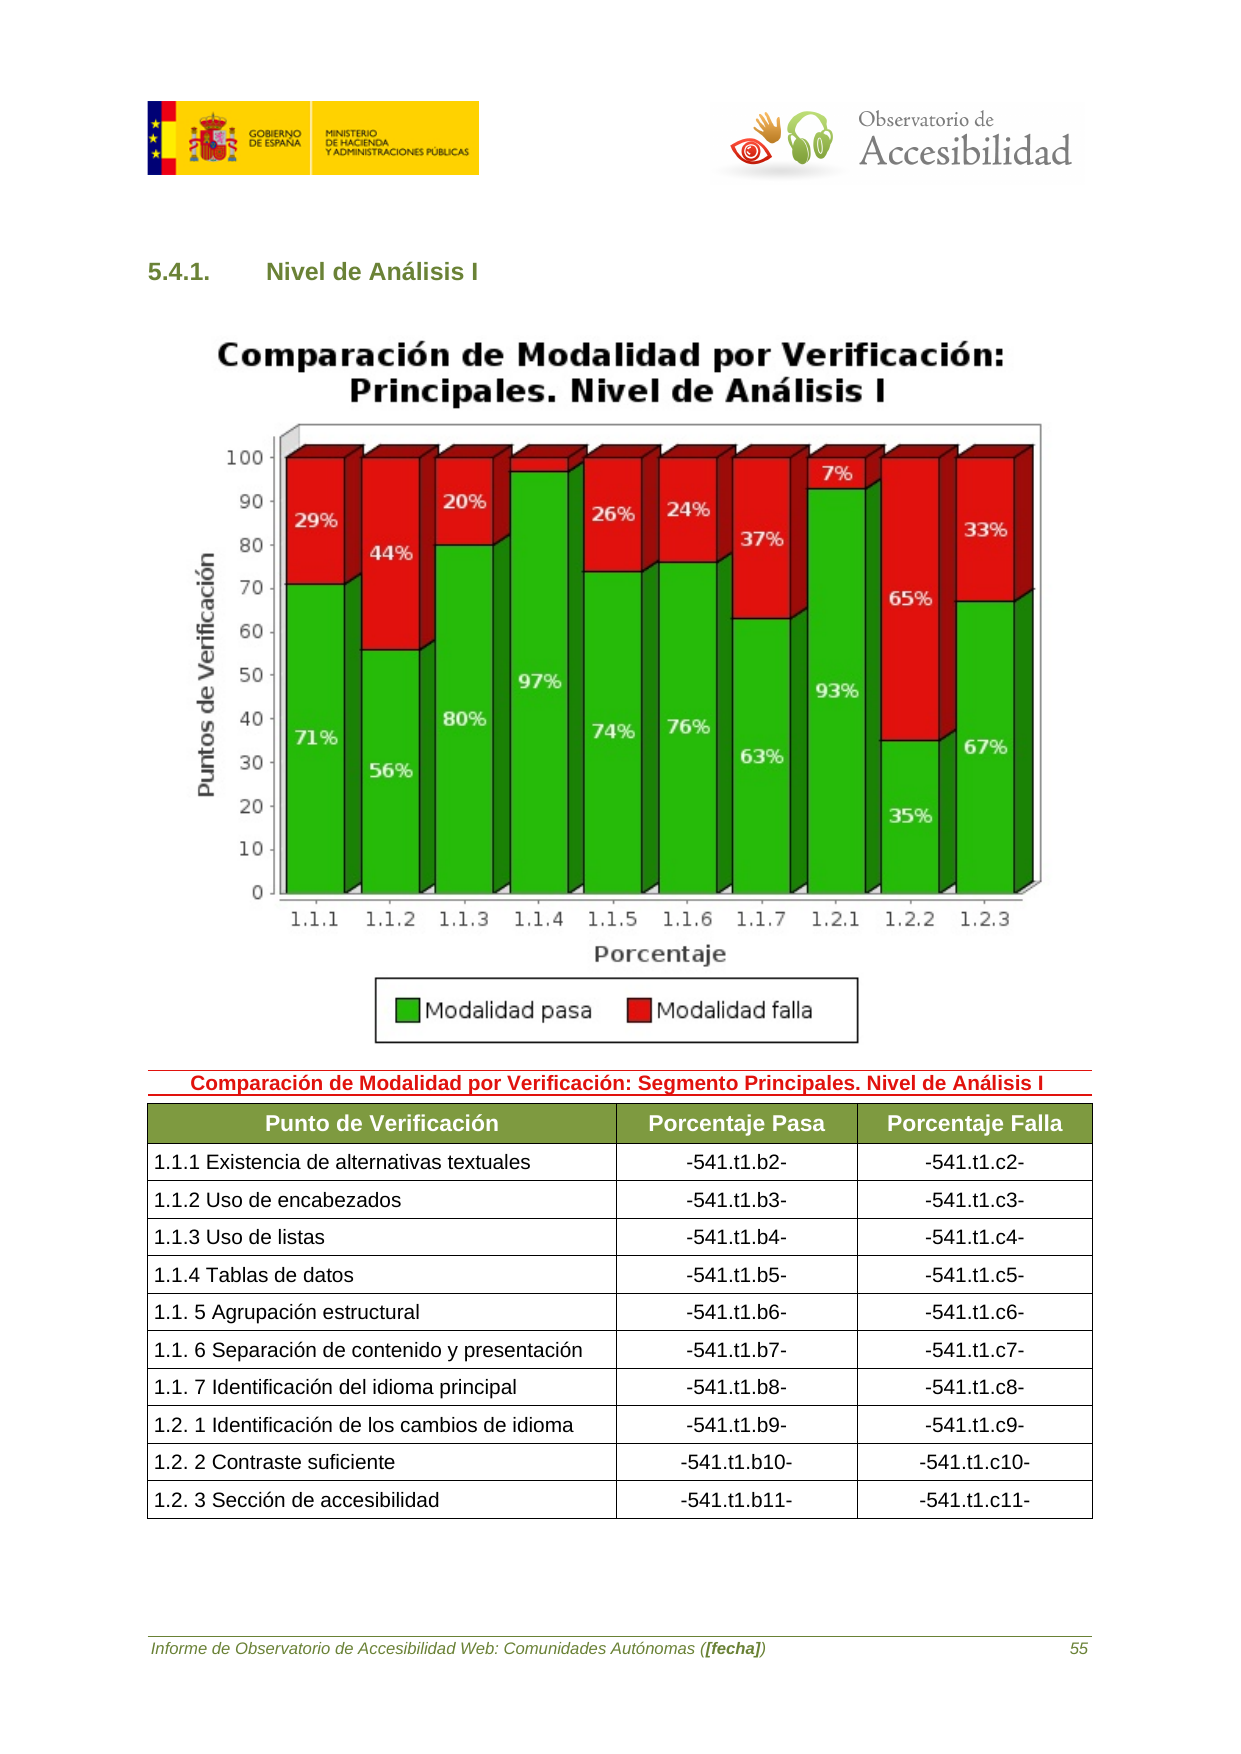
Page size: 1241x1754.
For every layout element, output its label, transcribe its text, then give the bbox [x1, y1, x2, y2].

table_header Porcentaje Falla [858, 1104, 1092, 1143]
table_cell -541.t1.c6- [858, 1294, 1092, 1330]
table_cell 1.1.4 Tablas de datos [148, 1256, 616, 1293]
picture [710, 102, 1086, 185]
table_cell -541.t1.b9- [617, 1406, 857, 1443]
subtitle Nivel de Análisis I [148, 257, 1092, 286]
table_cell -541.t1.c3- [858, 1181, 1092, 1218]
table_cell -541.t1.b3- [617, 1181, 857, 1218]
table_cell 1.1.1 Existencia de alternativas textuales [148, 1144, 616, 1180]
table_cell -541.t1.c11- [858, 1481, 1092, 1518]
table_cell 1.2. 2 Contraste suficiente [148, 1444, 616, 1480]
table_cell -541.t1.b8- [617, 1369, 857, 1405]
table_cell 1.2. 3 Sección de accesibilidad [148, 1481, 616, 1518]
text Comparación de Modalidad por Verificación: Segmento Principales. Nivel de Análisis I [148, 1071, 1092, 1094]
table_cell -541.t1.b7- [617, 1331, 857, 1368]
table_cell -541.t1.c8- [858, 1369, 1092, 1405]
table_cell -541.t1.b4- [617, 1219, 857, 1255]
table_cell 1.1. 6 Separación de contenido y presentación [148, 1331, 616, 1368]
table_cell -541.t1.b2- [617, 1144, 857, 1180]
table_cell -541.t1.c4- [858, 1219, 1092, 1255]
table_cell -541.t1.c10- [858, 1444, 1092, 1480]
table_cell 1.2. 1 Identificación de los cambios de idioma [148, 1406, 616, 1443]
picture [175, 335, 1059, 1045]
table_cell 1.1. 7 Identificación del idioma principal [148, 1369, 616, 1405]
table_cell 1.1.3 Uso de listas [148, 1219, 616, 1255]
table_cell 1.1.2 Uso de encabezados [148, 1181, 616, 1218]
table_cell -541.t1.b5- [617, 1256, 857, 1293]
table_cell -541.t1.b10- [617, 1444, 857, 1480]
table_cell -541.t1.c5- [858, 1256, 1092, 1293]
table_cell -541.t1.c2- [858, 1144, 1092, 1180]
table_header Porcentaje Pasa [617, 1104, 857, 1143]
table_cell -541.t1.c9- [858, 1406, 1092, 1443]
table_cell -541.t1.c7- [858, 1331, 1092, 1368]
table_header Punto de Verificación [148, 1104, 616, 1143]
table_cell 1.1. 5 Agrupación estructural [148, 1294, 616, 1330]
table_cell -541.t1.b6- [617, 1294, 857, 1330]
picture [147, 101, 479, 175]
table_cell -541.t1.b11- [617, 1481, 857, 1518]
